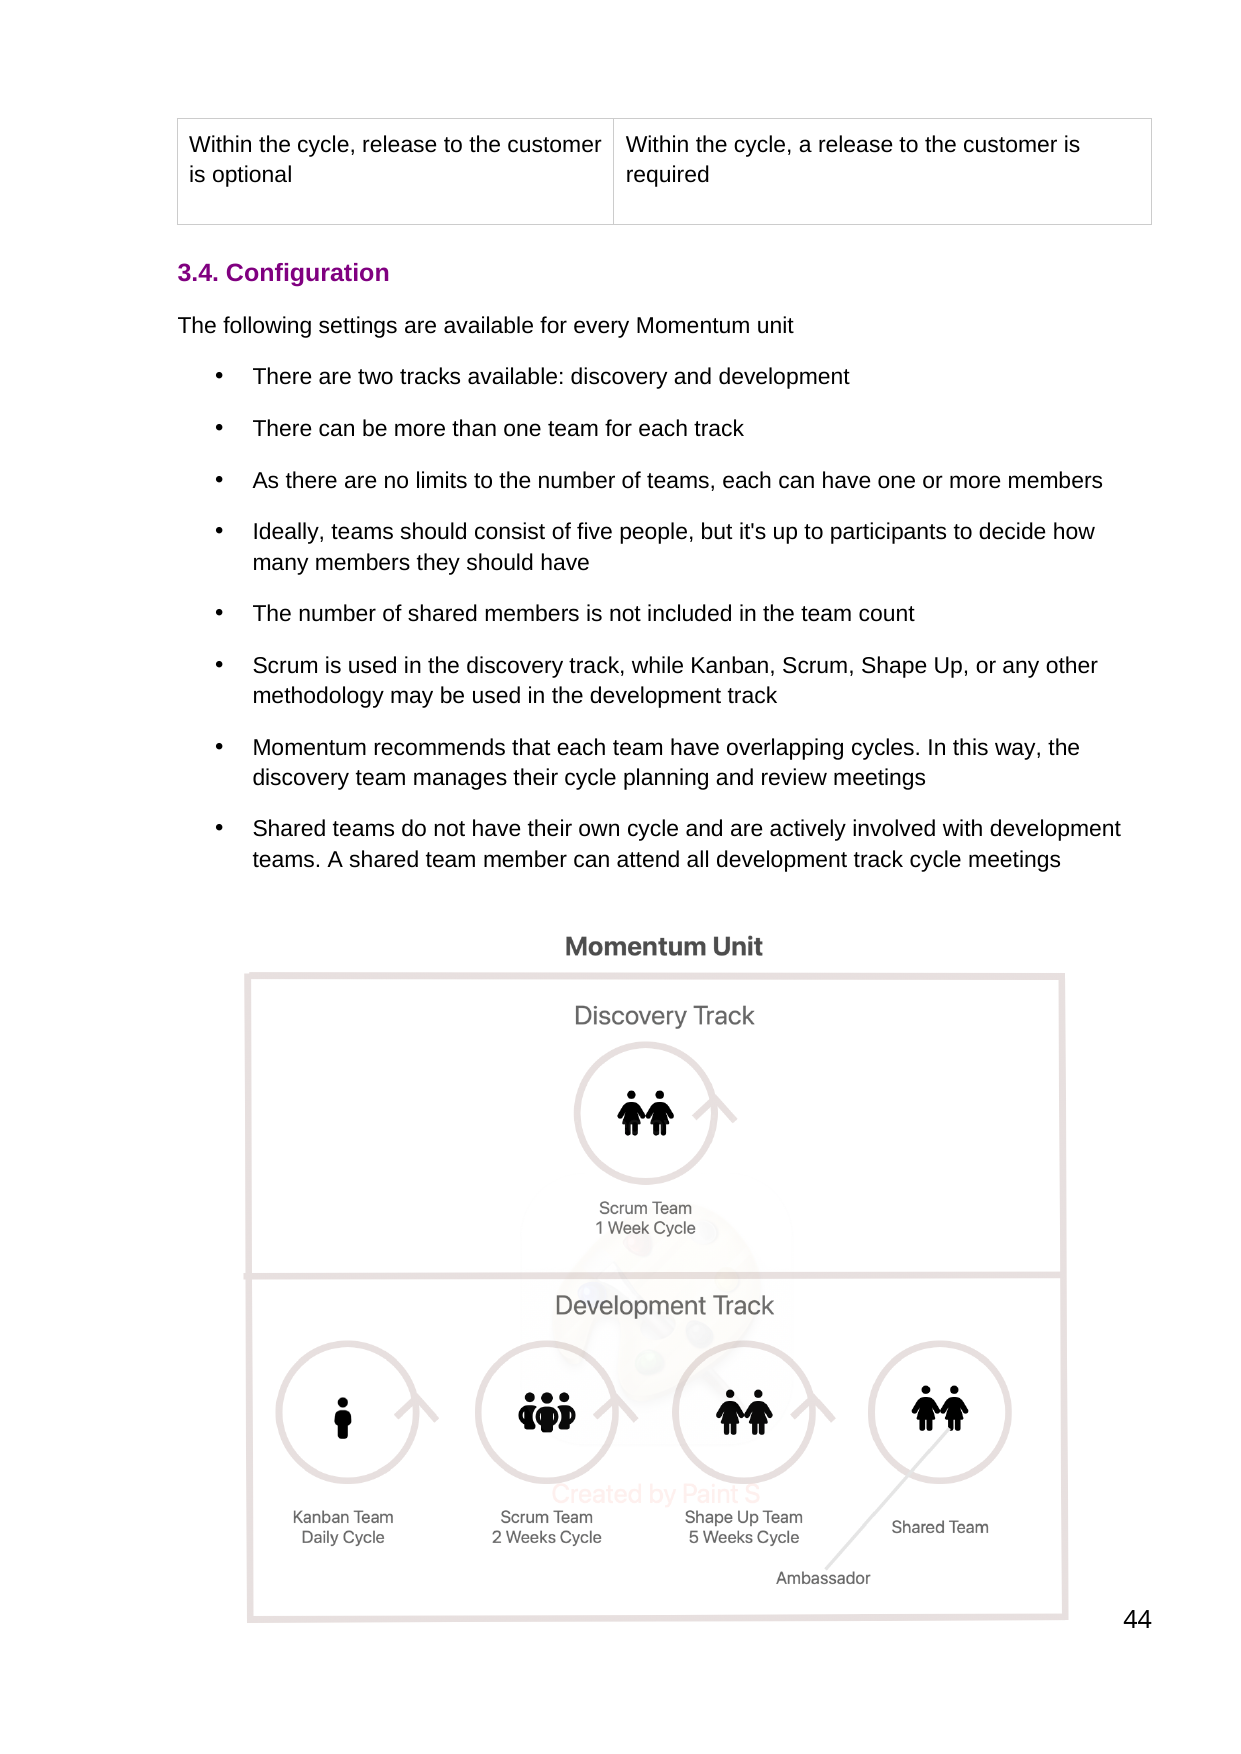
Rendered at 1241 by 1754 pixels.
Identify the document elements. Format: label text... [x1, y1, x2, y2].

list Momentum recommends that each team have overlapping cycles. In this way, the discovery team manages their cycle planning and review meetings [215, 733, 1152, 791]
list Scrum is used in the discovery track, while Kanban, Scrum, Shape Up, or any other methodology may be used in the development track [215, 652, 1152, 709]
list Shared teams do not have their own cycle and are actively involved with development teams. A shared team member can attend all development track cycle meetings [215, 815, 1152, 872]
list The number of shared members is not included in the team count [215, 600, 1152, 627]
text The following settings are available for every Momentum unit [177, 312, 1152, 338]
list There can be more than one team for each track [215, 415, 1152, 442]
subtitle 3.4. Configuration [177, 258, 1152, 287]
list There are two tracks available: discovery and development [215, 363, 1152, 390]
table_cell Within the cycle, a release to the customer is required [614, 119, 1151, 224]
picture [223, 919, 1091, 1634]
list As there are no limits to the number of teams, each can have one or more members [215, 467, 1152, 493]
table_cell Within the cycle, release to the customer is optional [178, 119, 613, 224]
list Ideally, teams should consist of five people, but it's up to participants to decide how many members they should have [215, 518, 1152, 575]
